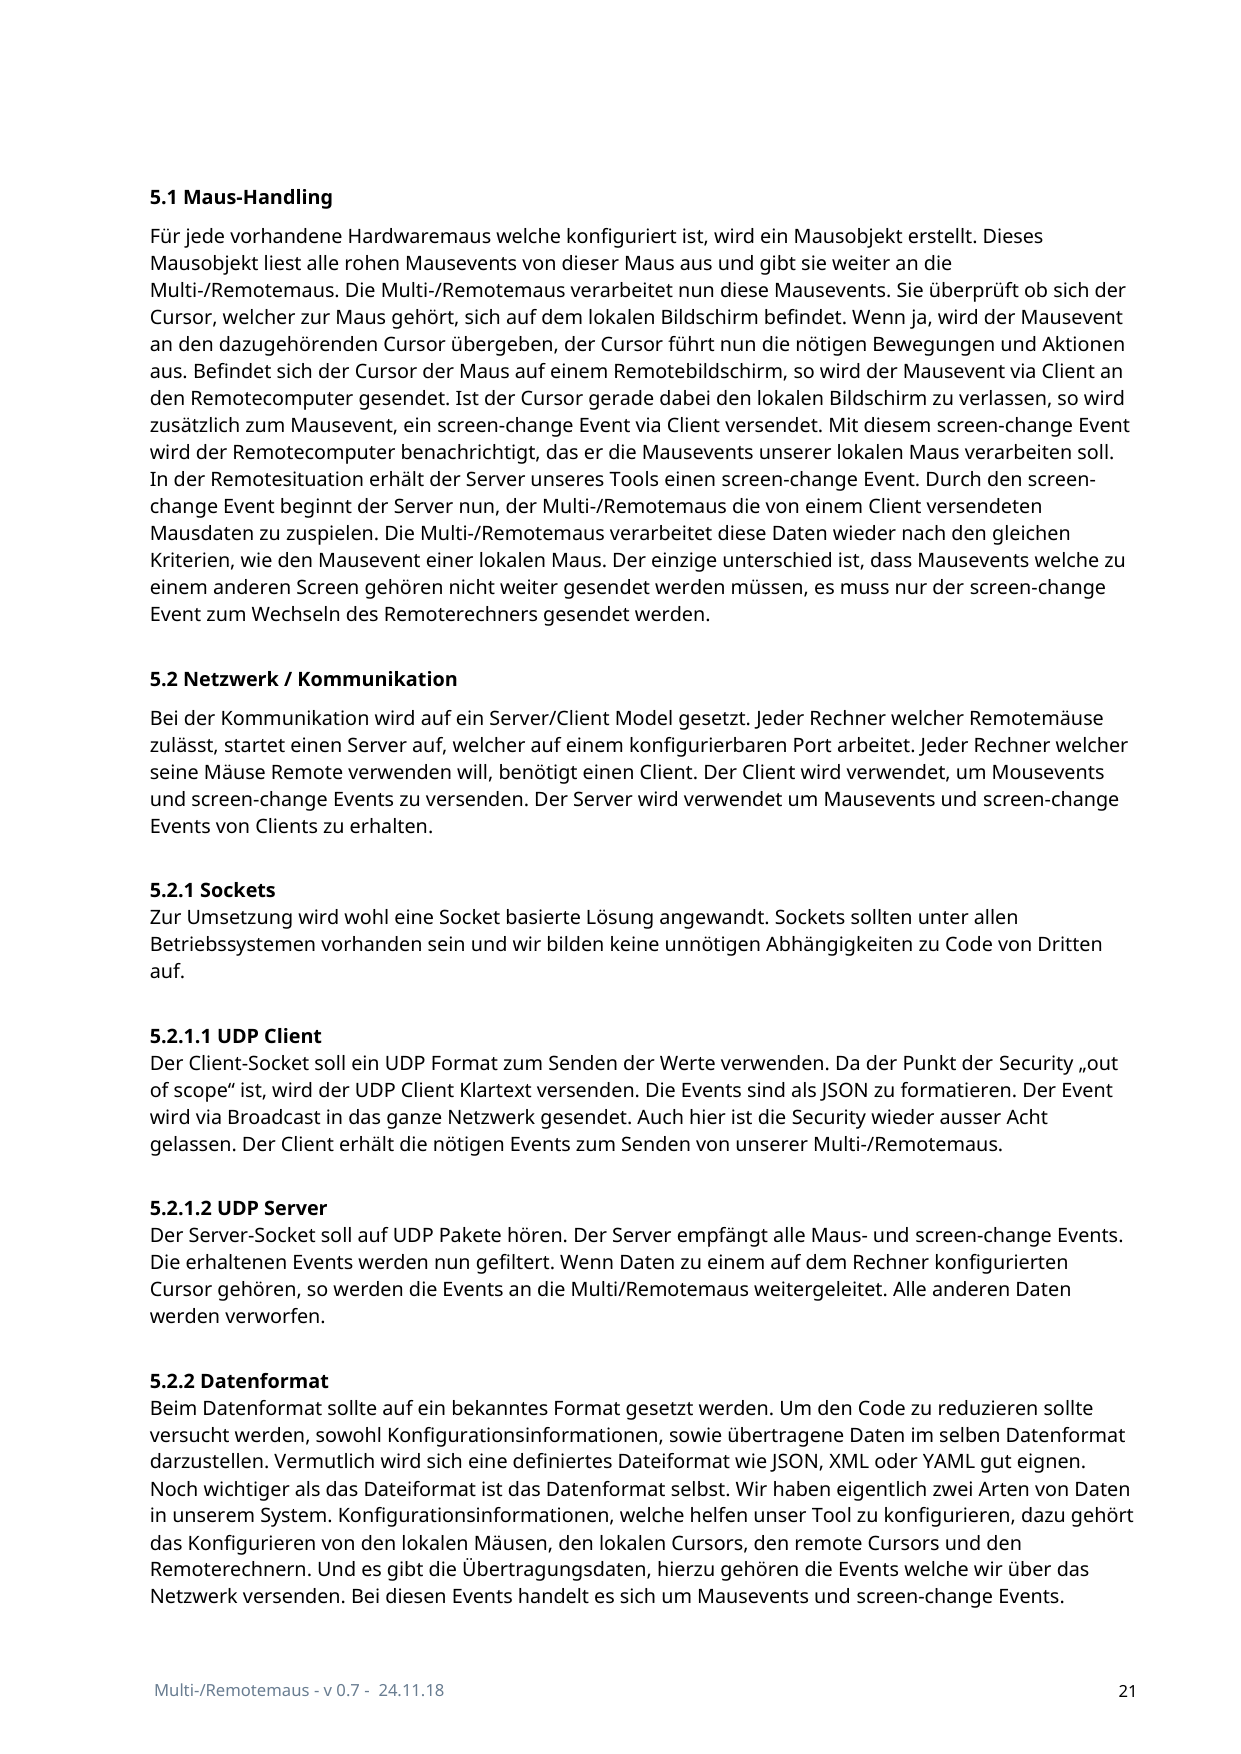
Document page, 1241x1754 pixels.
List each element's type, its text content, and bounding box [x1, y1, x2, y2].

subtitle Netzwerk / Kommunikation [149, 665, 1136, 692]
subtitle Datenformat [149, 1367, 1136, 1394]
subtitle UDP Client [149, 1022, 1136, 1049]
text Beim Datenformat sollte auf ein bekanntes Format gesetzt werden. Um den Code zu reduzieren sollte versucht werden, sowohl Konfigurationsinformationen, sowie übertragene Daten im selben Datenformat darzustellen. Vermutlich wird sich eine definiertes Dateiformat wie JSON, XML oder YAML gut eignen. Noch wichtiger als das Dateiformat ist das Datenformat selbst. Wir haben eigentlich zwei Arten von Daten in unserem System. Konfigurationsinformationen, welche helfen unser Tool zu konfigurieren, dazu gehört das Konfigurieren von den lokalen Mäusen, den lokalen Cursors, den remote Cursors und den Remoterechnern. Und es gibt die Übertragungsdaten, hierzu gehören die Events welche wir über das Netzwerk versenden. Bei diesen Events handelt es sich um Mausevents und screen-change Events. [149, 1394, 1136, 1610]
text Bei der Kommunikation wird auf ein Server/Client Model gesetzt. Jeder Rechner welcher Remotemäuse zulässt, startet einen Server auf, welcher auf einem konfigurierbaren Port arbeitet. Jeder Rechner welcher seine Mäuse Remote verwenden will, benötigt einen Client. Der Client wird verwendet, um Mousevents und screen-change Events zu versenden. Der Server wird verwendet um Mausevents und screen-change Events von Clients zu erhalten. [149, 704, 1136, 839]
subtitle Maus-Handling [149, 183, 1136, 210]
text Für jede vorhandene Hardwaremaus welche konfiguriert ist, wird ein Mausobjekt erstellt. Dieses Mausobjekt liest alle rohen Mausevents von dieser Maus aus und gibt sie weiter an die Multi-/Remotemaus. Die Multi-/Remotemaus verarbeitet nun diese Mausevents. Sie überprüft ob sich der Cursor, welcher zur Maus gehört, sich auf dem lokalen Bildschirm befindet. Wenn ja, wird der Mausevent an den dazugehörenden Cursor übergeben, der Cursor führt nun die nötigen Bewegungen und Aktionen aus. Befindet sich der Cursor der Maus auf einem Remotebildschirm, so wird der Mausevent via Client an den Remotecomputer gesendet. Ist der Cursor gerade dabei den lokalen Bildschirm zu verlassen, so wird zusätzlich zum Mausevent, ein screen-change Event via Client versendet. Mit diesem screen-change Event wird der Remotecomputer benachrichtigt, das er die Mausevents unserer lokalen Maus verarbeiten soll. In der Remotesituation erhält der Server unseres Tools einen screen-change Event. Durch den screen-change Event beginnt der Server nun, der Multi-/Remotemaus die von einem Client versendeten Mausdaten zu zuspielen. Die Multi-/Remotemaus verarbeitet diese Daten wieder nach den gleichen Kriterien, wie den Mausevent einer lokalen Maus. Der einzige unterschied ist, dass Mausevents welche zu einem anderen Screen gehören nicht weiter gesendet werden müssen, es muss nur der screen-change Event zum Wechseln des Remoterechners gesendet werden. [149, 223, 1136, 627]
text Der Server-Socket soll auf UDP Pakete hören. Der Server empfängt alle Maus- und screen-change Events. Die erhaltenen Events werden nun gefiltert. Wenn Daten zu einem auf dem Rechner konfigurierten Cursor gehören, so werden die Events an die Multi/Remotemaus weitergeleitet. Alle anderen Daten werden verworfen. [149, 1221, 1136, 1329]
text Der Client-Socket soll ein UDP Format zum Senden der Werte verwenden. Da der Punkt der Security „out of scope“ ist, wird der UDP Client Klartext versenden. Die Events sind als JSON zu formatieren. Der Event wird via Broadcast in das ganze Netzwerk gesendet. Auch hier ist die Security wieder ausser Acht gelassen. Der Client erhält die nötigen Events zum Senden von unserer Multi-/Remotemaus. [149, 1049, 1136, 1157]
subtitle UDP Server [149, 1194, 1136, 1221]
text Zur Umsetzung wird wohl eine Socket basierte Lösung angewandt. Sockets sollten unter allen Betriebssystemen vorhanden sein und wir bilden keine unnötigen Abhängigkeiten zu Code von Dritten auf. [149, 904, 1136, 984]
subtitle Sockets [149, 877, 1136, 904]
